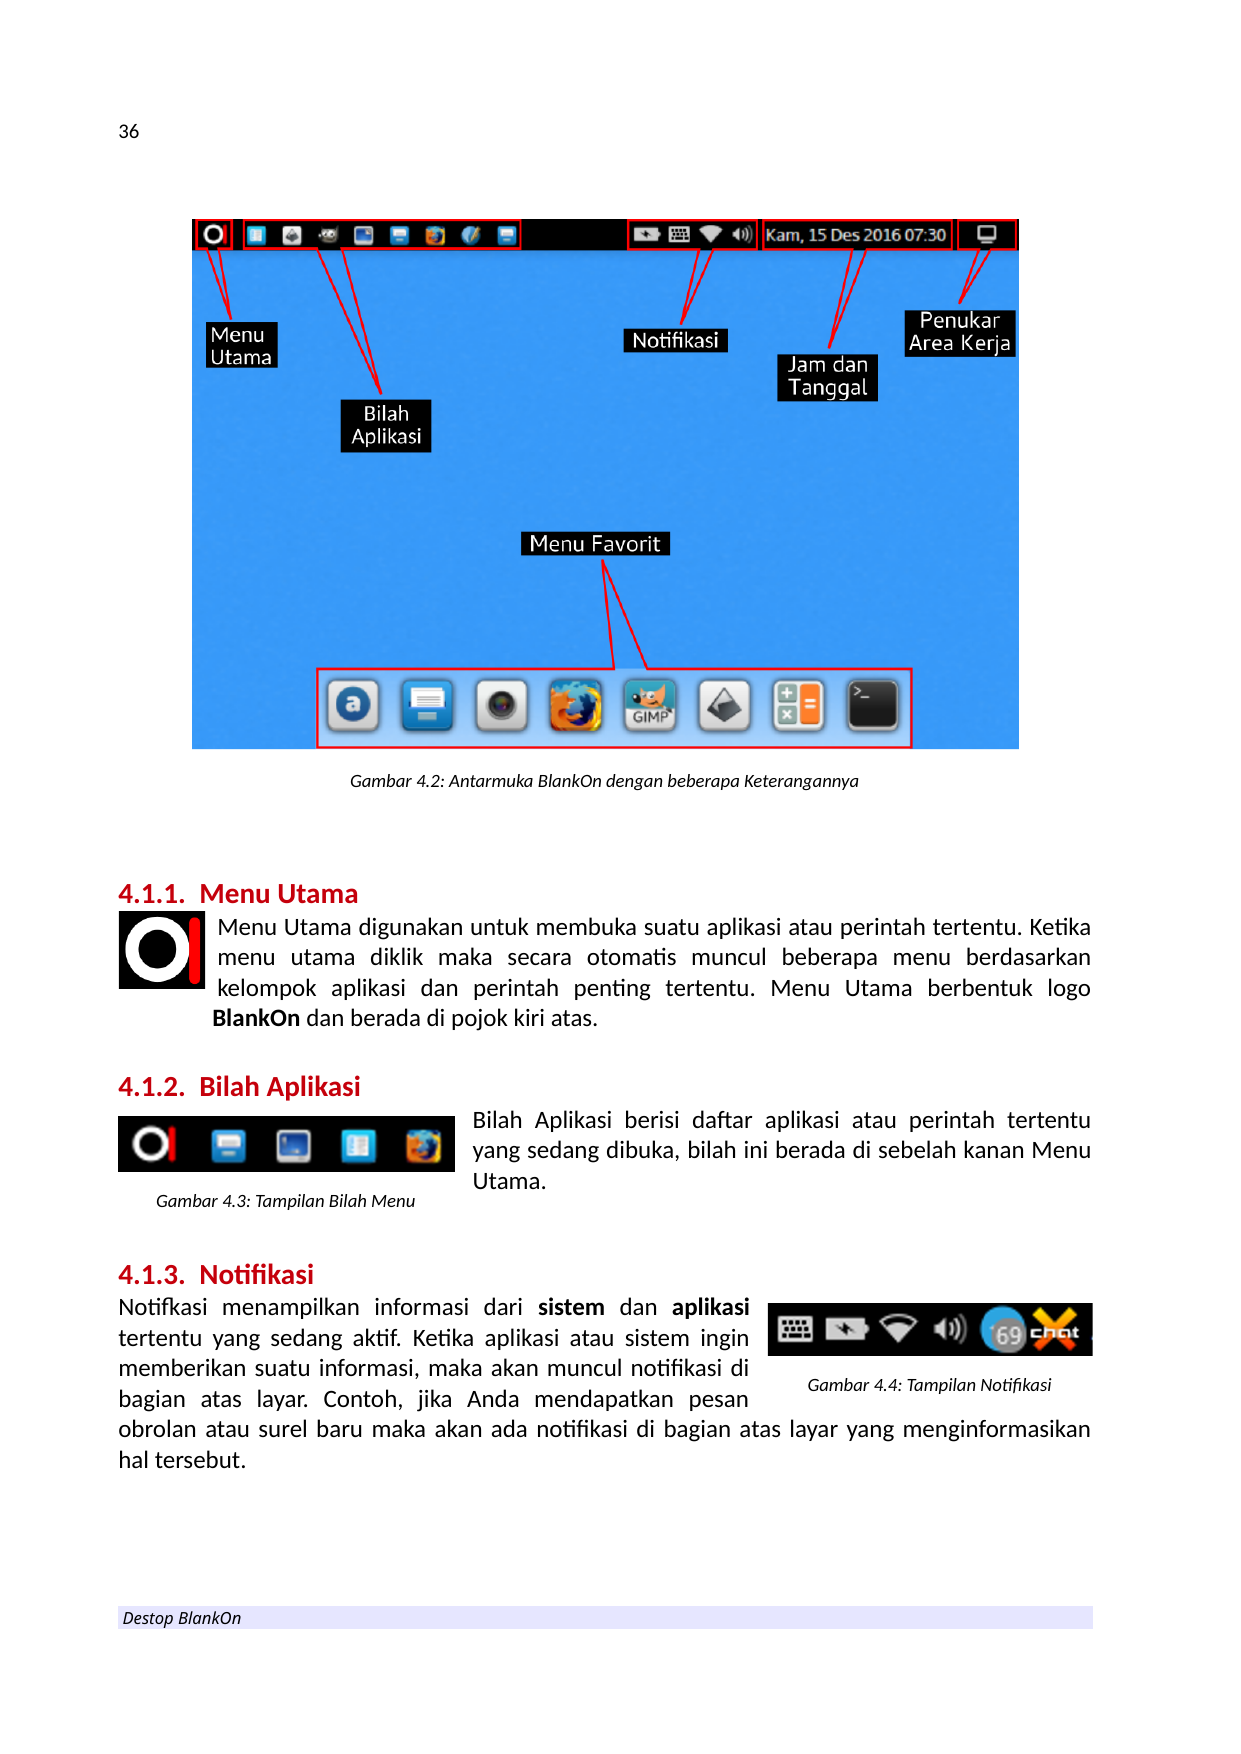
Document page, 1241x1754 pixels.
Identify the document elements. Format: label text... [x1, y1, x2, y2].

text Bilah Aplikasi berisi daftar aplikasi atau perintah tertentu yang sedang dibuka, bilah ini berada di sebelah kanan Menu Utama. [118, 1104, 1093, 1196]
text Menu Utama digunakan untuk membuka suatu aplikasi atau perintah tertentu. Ketika menu utama diklik maka secara otomatis muncul beberapa menu berdasarkan kelompok aplikasi dan perintah penting tertentu. Menu Utama berbentuk logo BlankOn dan berada di pojok kiri atas. [118, 911, 1093, 1033]
subtitle Bilah Aplikasi [118, 1068, 1093, 1104]
picture [192, 219, 1019, 752]
picture [126, 919, 207, 990]
text Gambar 4.3: Tampilan Bilah Menu [118, 1172, 455, 1212]
subtitle Menu Utama [118, 875, 1093, 911]
text Notifkasi menampilkan informasi dari sistem dan aplikasi tertentu yang sedang aktif. Ketika aplikasi atau sistem ingin memberikan suatu informasi, maka akan muncul notifikasi di bagian atas layar. Contoh, jika Anda mendapatkan pesan obrolan atau surel baru maka akan ada notifikasi di bagian atas layar yang menginformasikan hal tersebut. [118, 1291, 1093, 1474]
picture [767, 1303, 1093, 1356]
subtitle Notifikasi [118, 1256, 1093, 1291]
text Gambar 4.2: Antarmuka BlankOn dengan beberapa Keterangannya [192, 752, 1019, 792]
picture [118, 1116, 455, 1172]
text Gambar 4.4: Tampilan Notifikasi [768, 1356, 1093, 1396]
